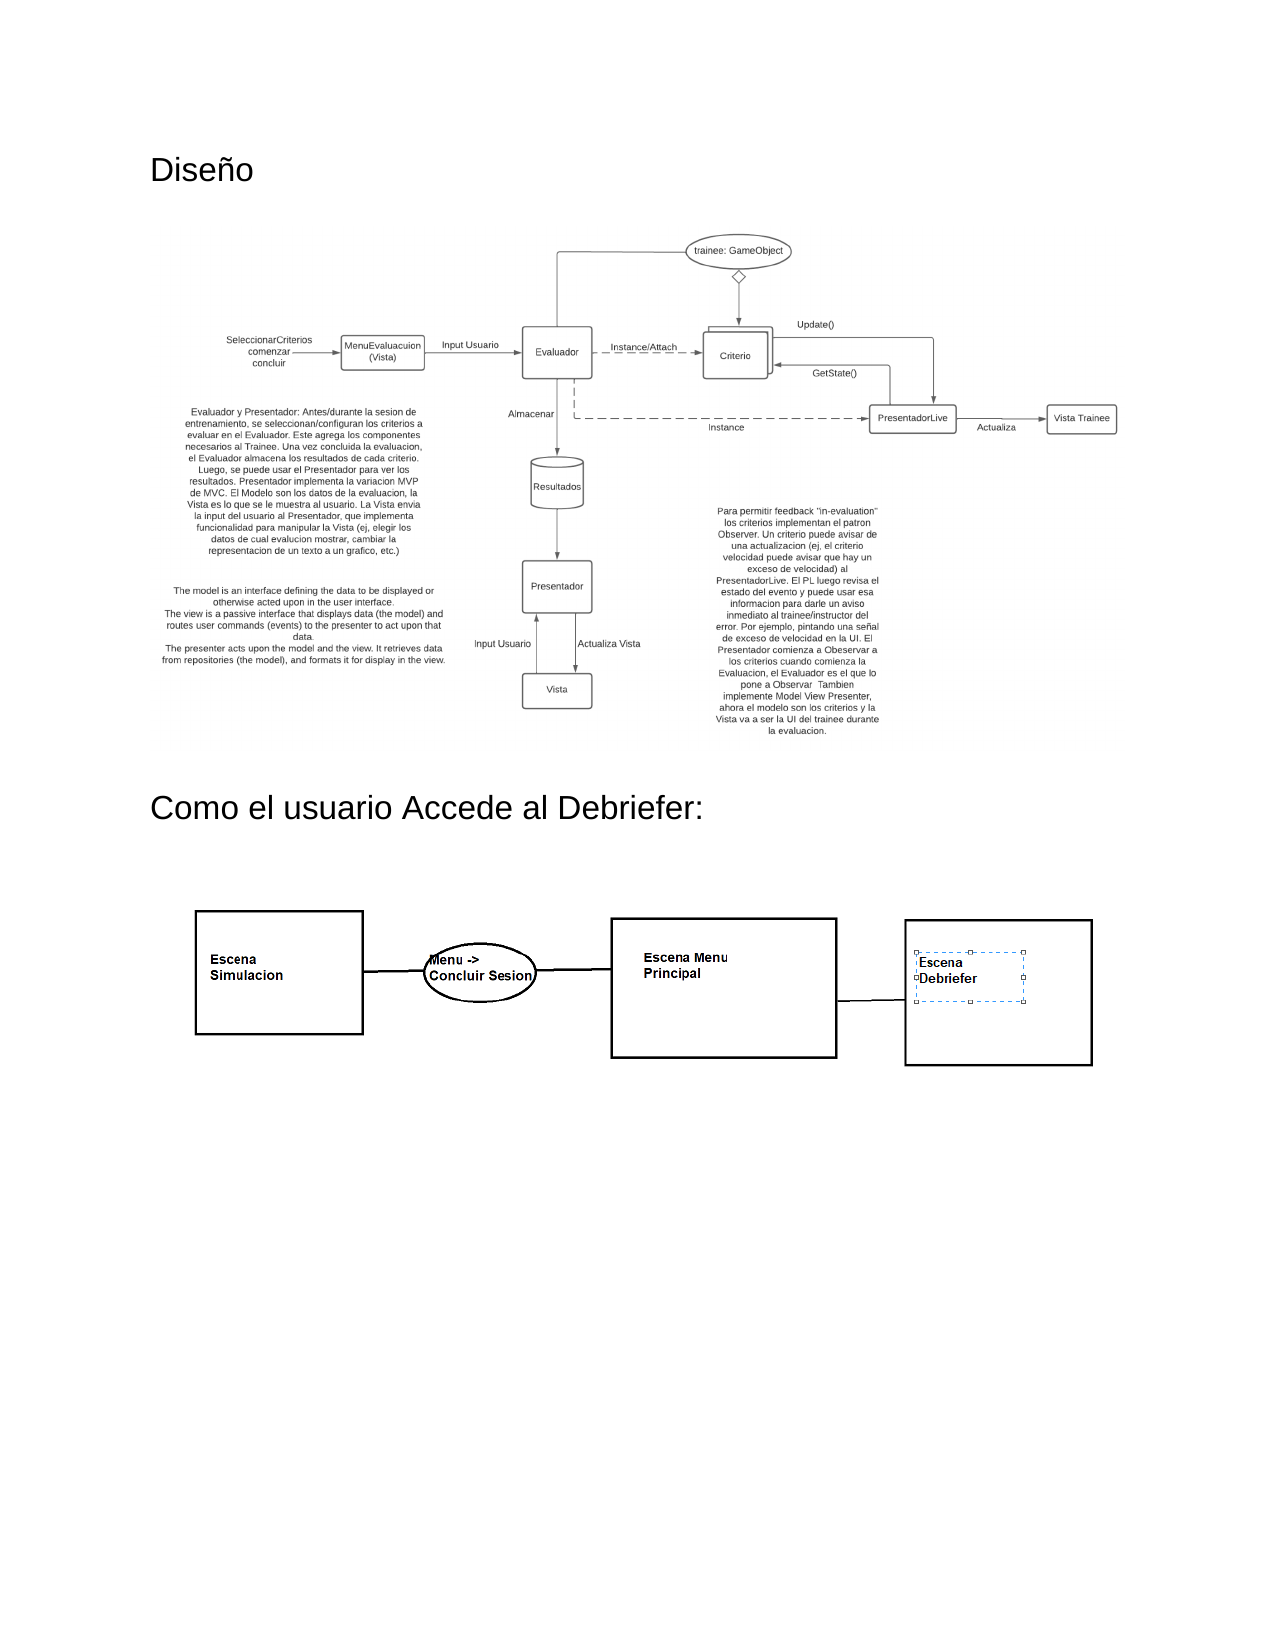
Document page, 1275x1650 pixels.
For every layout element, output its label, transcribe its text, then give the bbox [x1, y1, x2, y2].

subtitle Diseño [150, 150, 1125, 188]
picture [150, 864, 1125, 1227]
subtitle Como el usuario Accede al Debriefer: [150, 788, 1125, 827]
picture [150, 226, 1125, 751]
